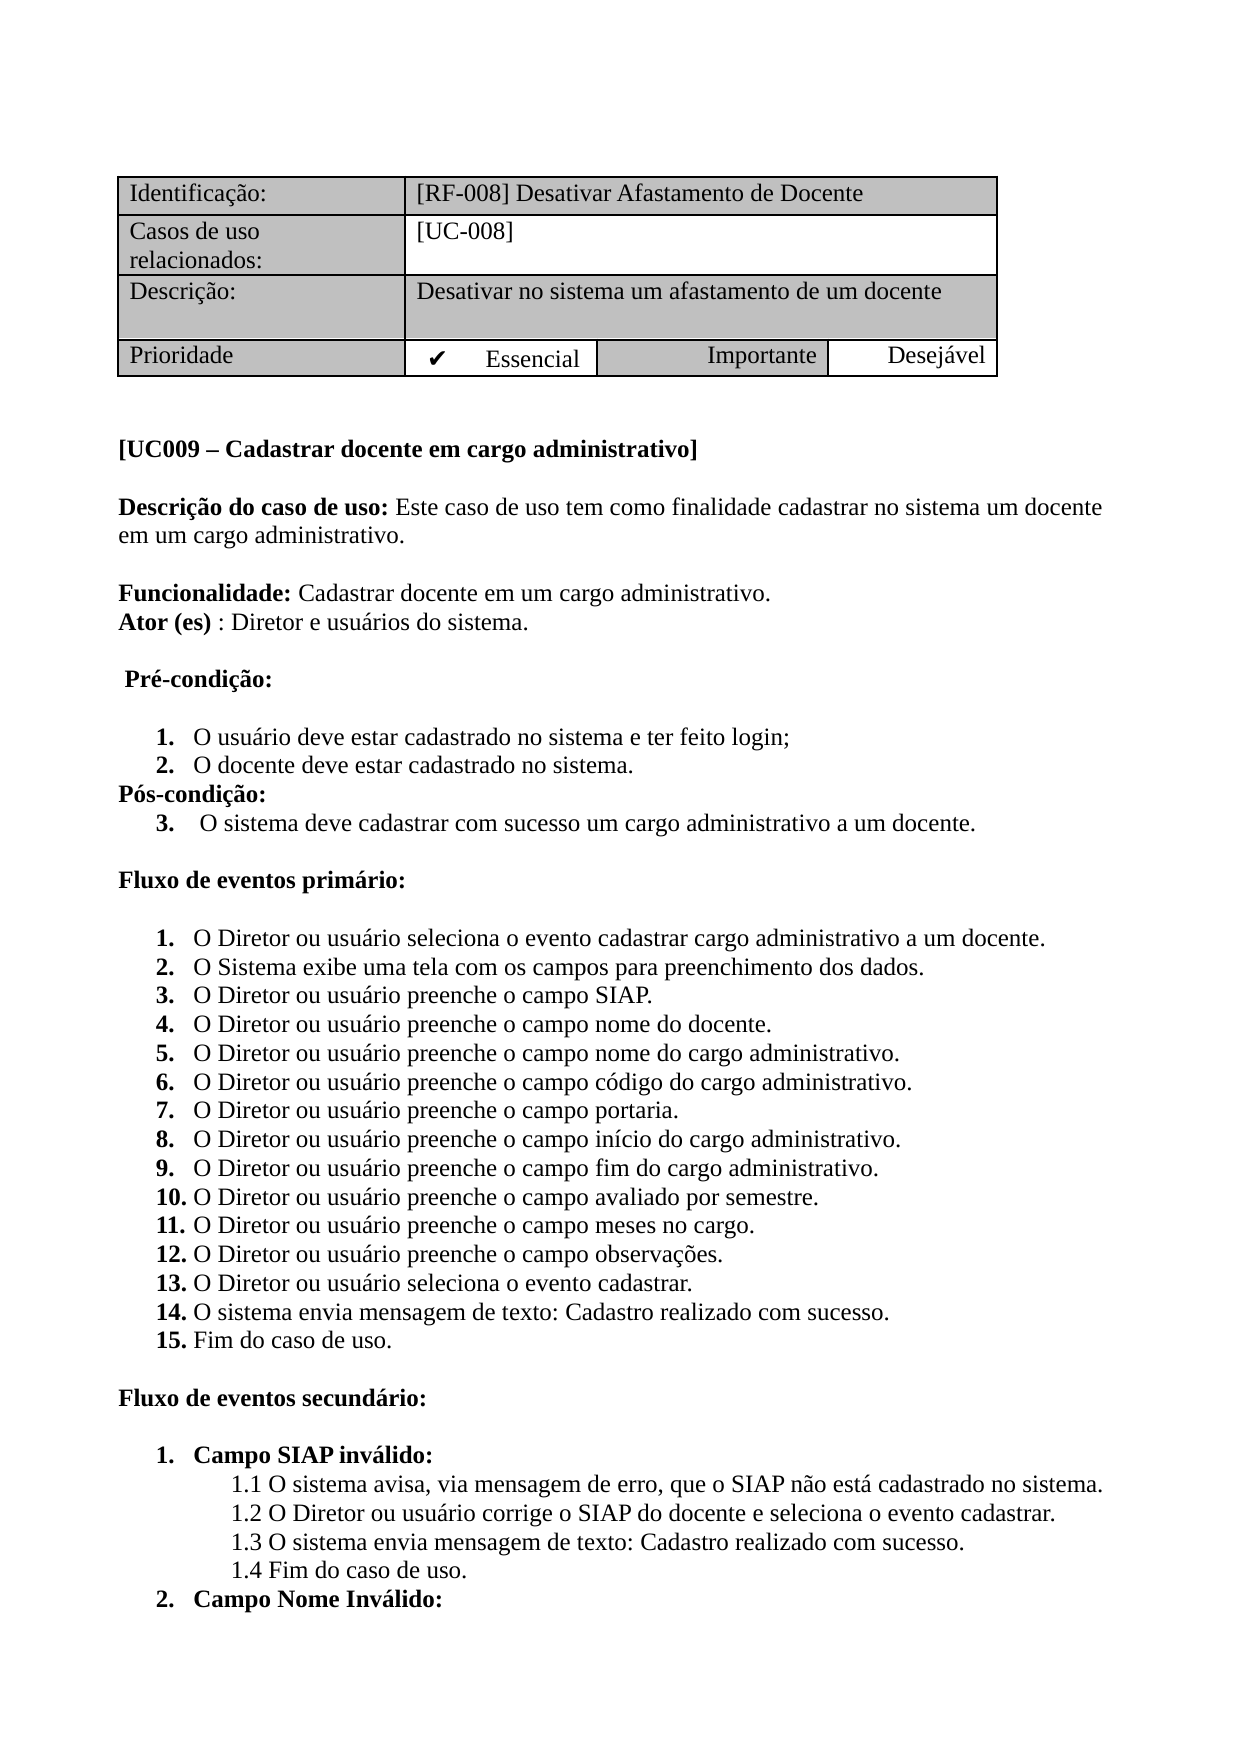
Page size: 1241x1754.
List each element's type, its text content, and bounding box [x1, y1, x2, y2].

table_cell Casos de uso relacionados: [119, 216, 404, 274]
table_cell Desativar no sistema um afastamento de um docente [406, 276, 996, 338]
list O Sistema exibe uma tela com os campos para preenchimento dos dados. [156, 952, 1122, 981]
table_cell Prioridade [119, 341, 404, 375]
list O Diretor ou usuário corrige o SIAP do docente e seleciona o evento cadastrar. [231, 1498, 1122, 1527]
list O Diretor ou usuário preenche o campo fim do cargo administrativo. [156, 1153, 1122, 1182]
text Funcionalidade: Cadastrar docente em um cargo administrativo. [118, 578, 1122, 607]
list O Diretor ou usuário preenche o campo meses no cargo. [156, 1211, 1122, 1239]
table_header Identificação: [119, 178, 404, 214]
list O Diretor ou usuário preenche o campo código do cargo administrativo. [156, 1067, 1122, 1096]
list O Diretor ou usuário preenche o campo avaliado por semestre. [156, 1182, 1122, 1211]
list O Diretor ou usuário preenche o campo SIAP. [156, 981, 1122, 1009]
list O Diretor ou usuário seleciona o evento cadastrar cargo administrativo a um docente. [156, 923, 1122, 952]
list Campo Nome Inválido: [156, 1584, 1122, 1613]
table_cell Importante [598, 341, 827, 375]
table_cell [UC-008] [406, 216, 996, 274]
list O Diretor ou usuário preenche o campo nome do docente. [156, 1009, 1122, 1038]
list O Diretor ou usuário preenche o campo início do cargo administrativo. [156, 1124, 1122, 1153]
table_cell Descrição: [119, 276, 404, 338]
table_header [RF-008] Desativar Afastamento de Docente [406, 178, 996, 214]
table_cell Desejável [829, 341, 996, 375]
text Fluxo de eventos primário: [118, 866, 1122, 894]
list Campo SIAP inválido: [156, 1441, 1122, 1469]
list Fim do caso de uso. [231, 1556, 1122, 1584]
text Pós-condição: [118, 779, 1122, 808]
list O sistema deve cadastrar com sucesso um cargo administrativo a um docente. [156, 808, 1122, 837]
list O sistema envia mensagem de texto: Cadastro realizado com sucesso. [156, 1297, 1122, 1326]
text Fluxo de eventos secundário: [118, 1383, 1122, 1412]
list O Diretor ou usuário preenche o campo nome do cargo administrativo. [156, 1038, 1122, 1067]
text Descrição do caso de uso: Este caso de uso tem como finalidade cadastrar no sistema um docente em um cargo administrativo. [118, 492, 1122, 549]
text Ator (es) : Diretor e usuários do sistema. [118, 607, 1122, 636]
table_cell ✔ Essencial [406, 341, 596, 375]
list O sistema envia mensagem de texto: Cadastro realizado com sucesso. [231, 1527, 1122, 1556]
list O Diretor ou usuário preenche o campo observações. [156, 1239, 1122, 1268]
list O usuário deve estar cadastrado no sistema e ter feito login; [156, 722, 1122, 751]
list O Diretor ou usuário preenche o campo portaria. [156, 1096, 1122, 1124]
list O Diretor ou usuário seleciona o evento cadastrar. [156, 1268, 1122, 1297]
list Fim do caso de uso. [156, 1326, 1122, 1354]
list O sistema avisa, via mensagem de erro, que o SIAP não está cadastrado no sistema. [231, 1469, 1122, 1498]
list O docente deve estar cadastrado no sistema. [156, 751, 1122, 779]
text [UC009 – Cadastrar docente em cargo administrativo] [118, 434, 1122, 463]
text Pré-condição: [118, 664, 1122, 693]
